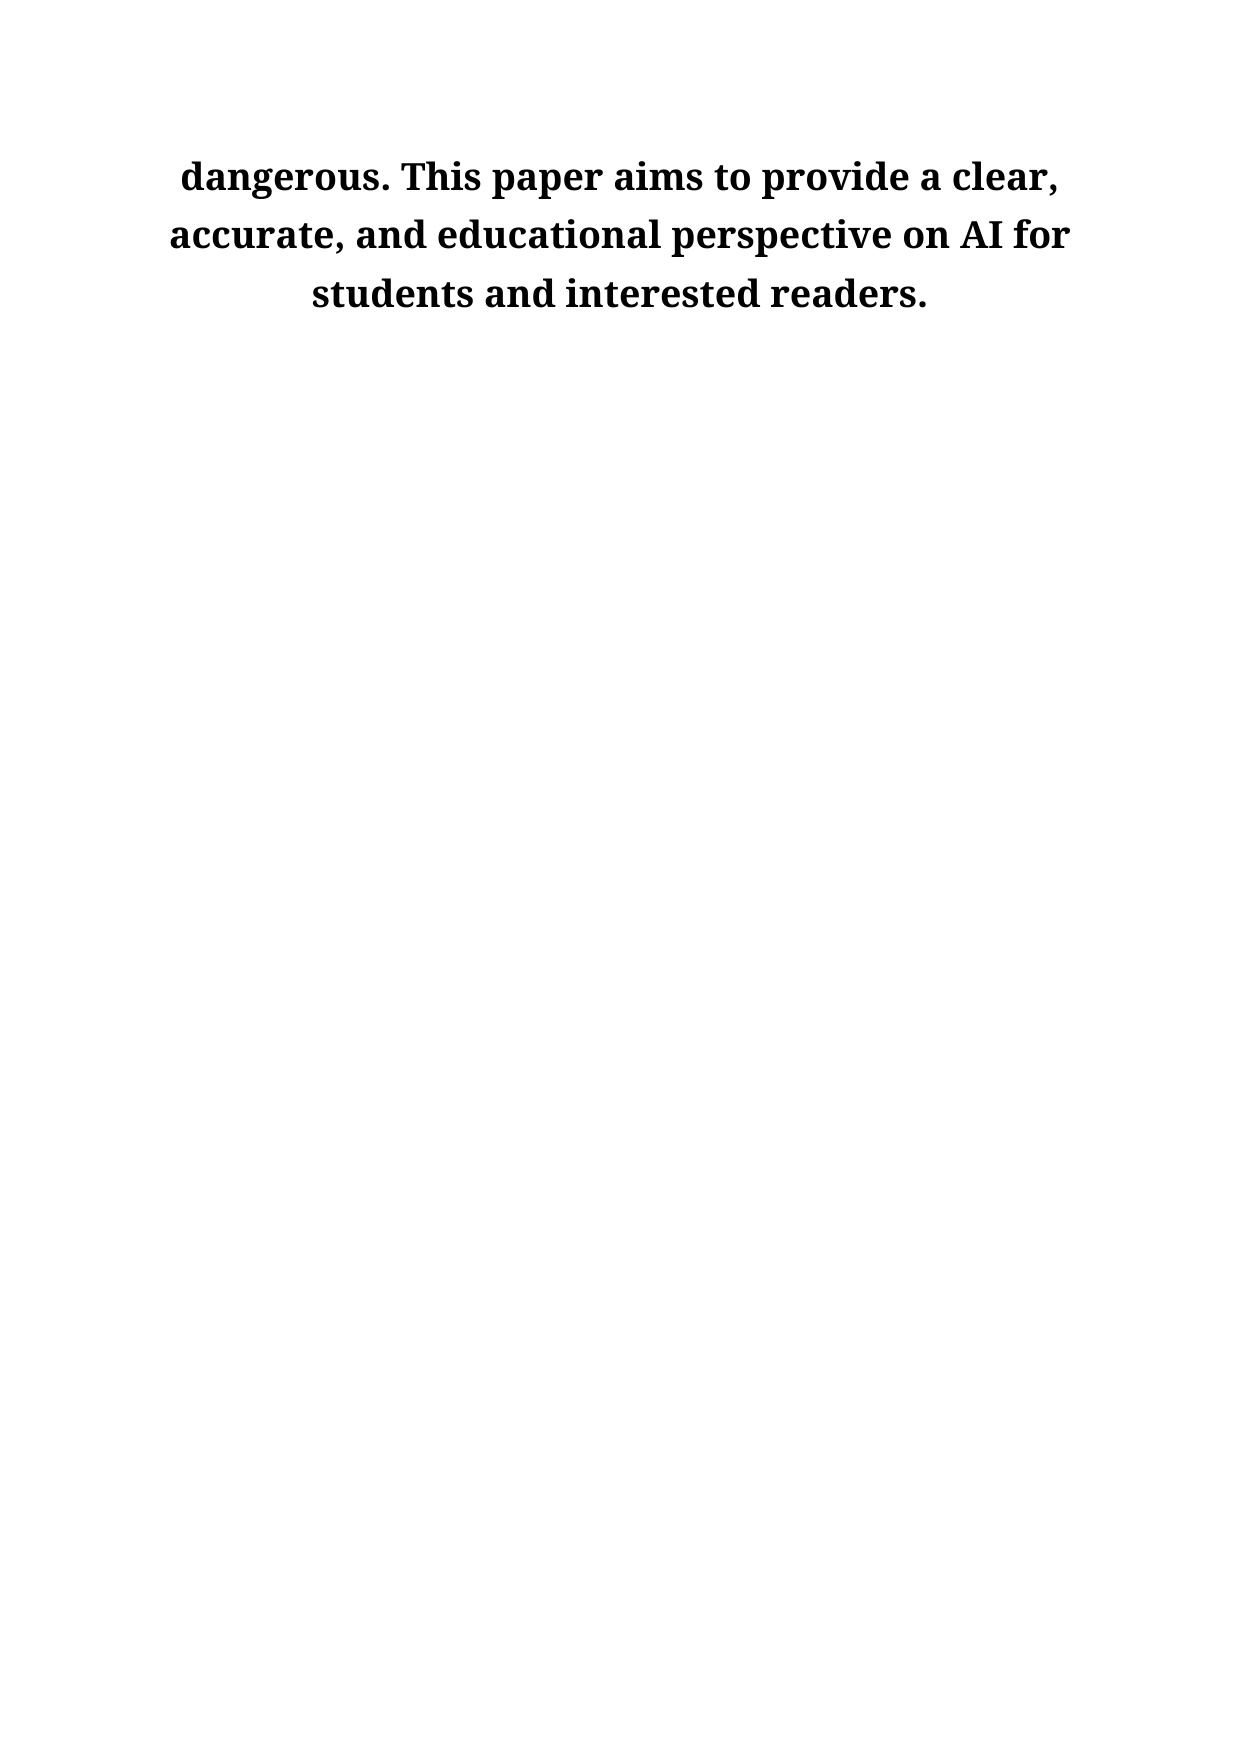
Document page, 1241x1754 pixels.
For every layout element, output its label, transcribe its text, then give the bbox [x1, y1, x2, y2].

text dangerous. This paper aims to provide a clear, accurate, and educational perspective on AI for students and interested readers. [150, 150, 1090, 318]
